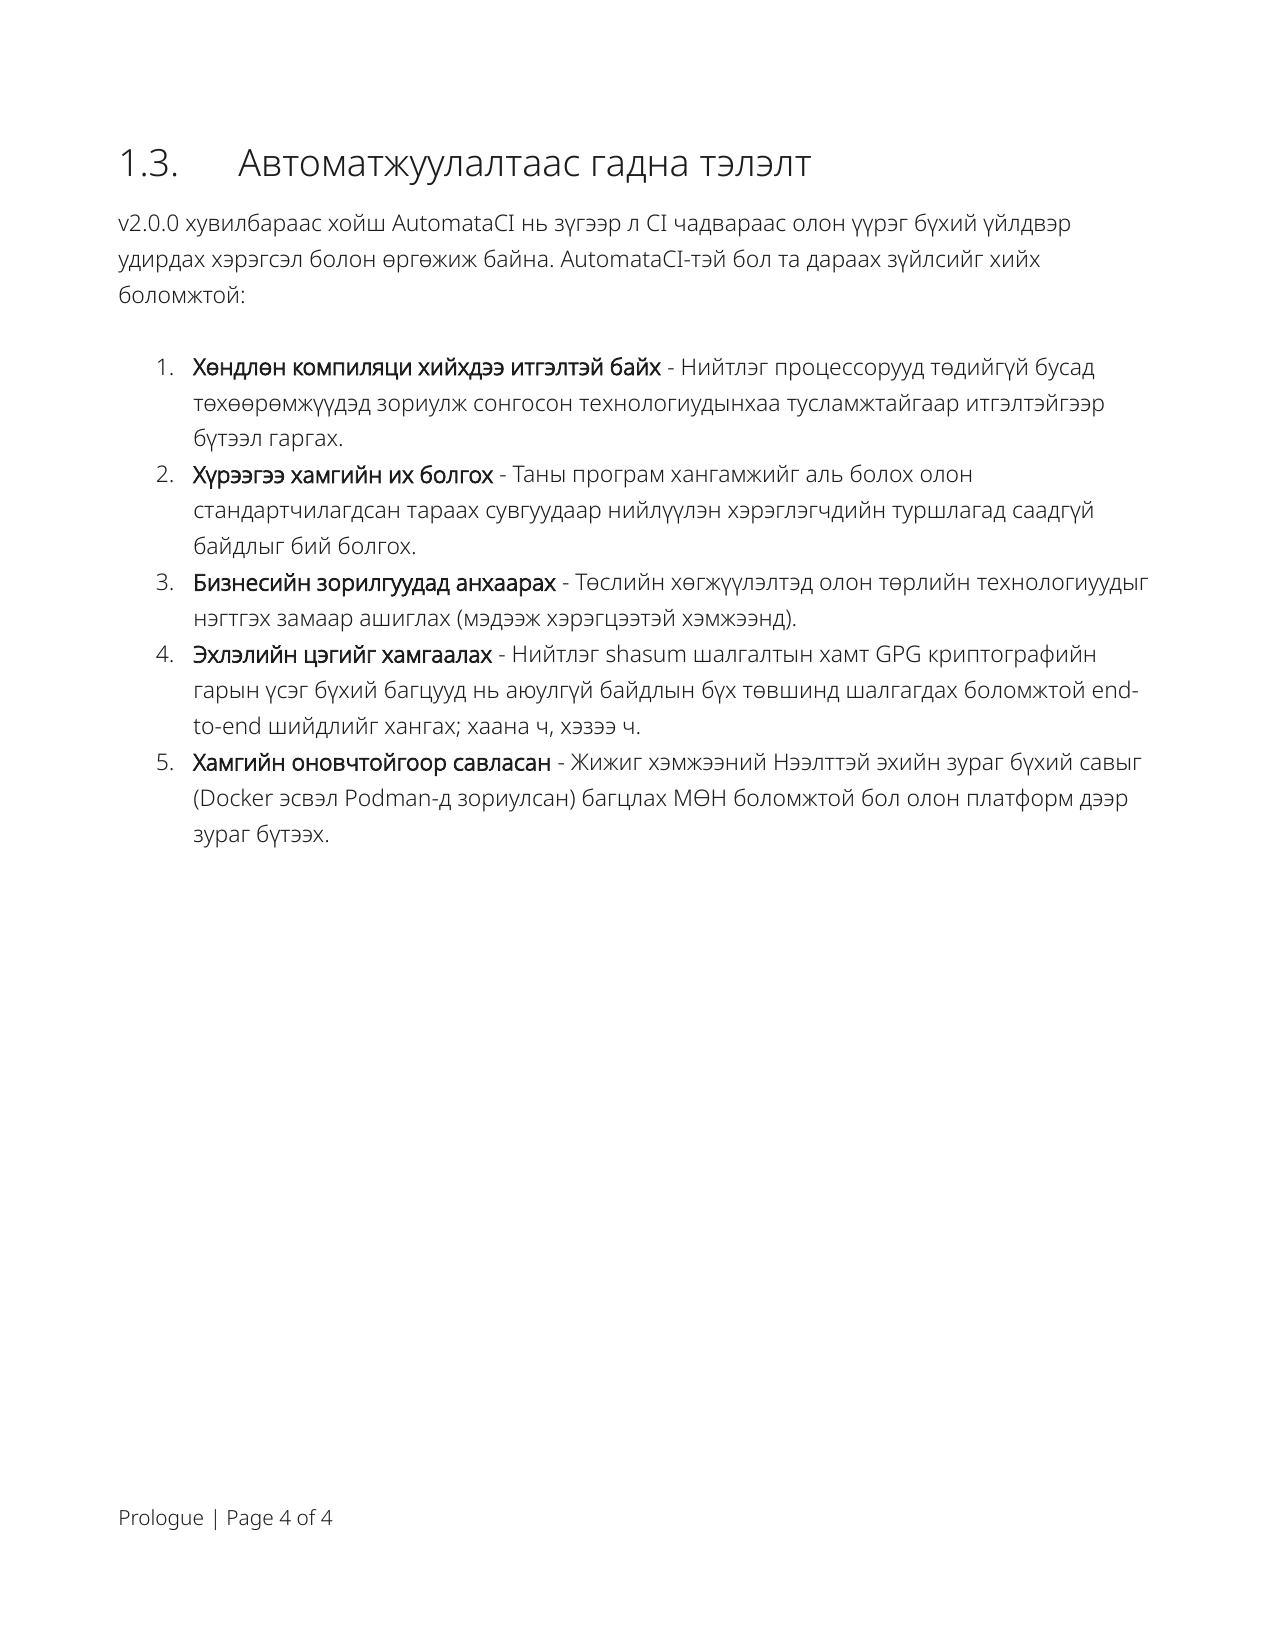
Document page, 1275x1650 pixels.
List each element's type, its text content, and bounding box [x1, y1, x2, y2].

list Хамгийн оновчтойгоор савласан - Жижиг хэмжээний Нээлттэй эхийн зураг бүхий савыг (Docker эсвэл Podman-д зориулсан) багцлах МӨН боломжтой бол олон платформ дээр зураг бүтээх. [156, 746, 1157, 849]
subtitle Автоматжуулалтаас гадна тэлэлт [118, 136, 1157, 187]
list Хүрээгээ хамгийн их болгох - Таны програм хангамжийг аль болох олон стандартчилагдсан тараах сувгуудаар нийлүүлэн хэрэглэгчдийн туршлагад саадгүй байдлыг бий болгох. [156, 458, 1157, 561]
text v2.0.0 хувилбараас хойш AutomataCI нь зүгээр л CI чадвараас олон үүрэг бүхий үйлдвэр удирдах хэрэгсэл болон өргөжиж байна. AutomataCI-тэй бол та дараах зүйлсийг хийх боломжтой: [118, 207, 1157, 310]
list Хөндлөн компиляци хийхдээ итгэлтэй байх - Нийтлэг процессорууд төдийгүй бусад төхөөрөмжүүдэд зориулж сонгосон технологиудынхаа тусламжтайгаар итгэлтэйгээр бүтээл гаргах. [156, 351, 1157, 454]
list Эхлэлийн цэгийг хамгаалах - Нийтлэг shasum шалгалтын хамт GPG криптографийн гарын үсэг бүхий багцууд нь аюулгүй байдлын бүх төвшинд шалгагдах боломжтой end-to-end шийдлийг хангах; хаана ч, хэзээ ч. [156, 638, 1157, 741]
list Бизнесийн зорилгуудад анхаарах - Төслийн хөгжүүлэлтэд олон төрлийн технологиуудыг нэгтгэх замаар ашиглах (мэдээж хэрэгцээтэй хэмжээнд). [156, 566, 1157, 633]
